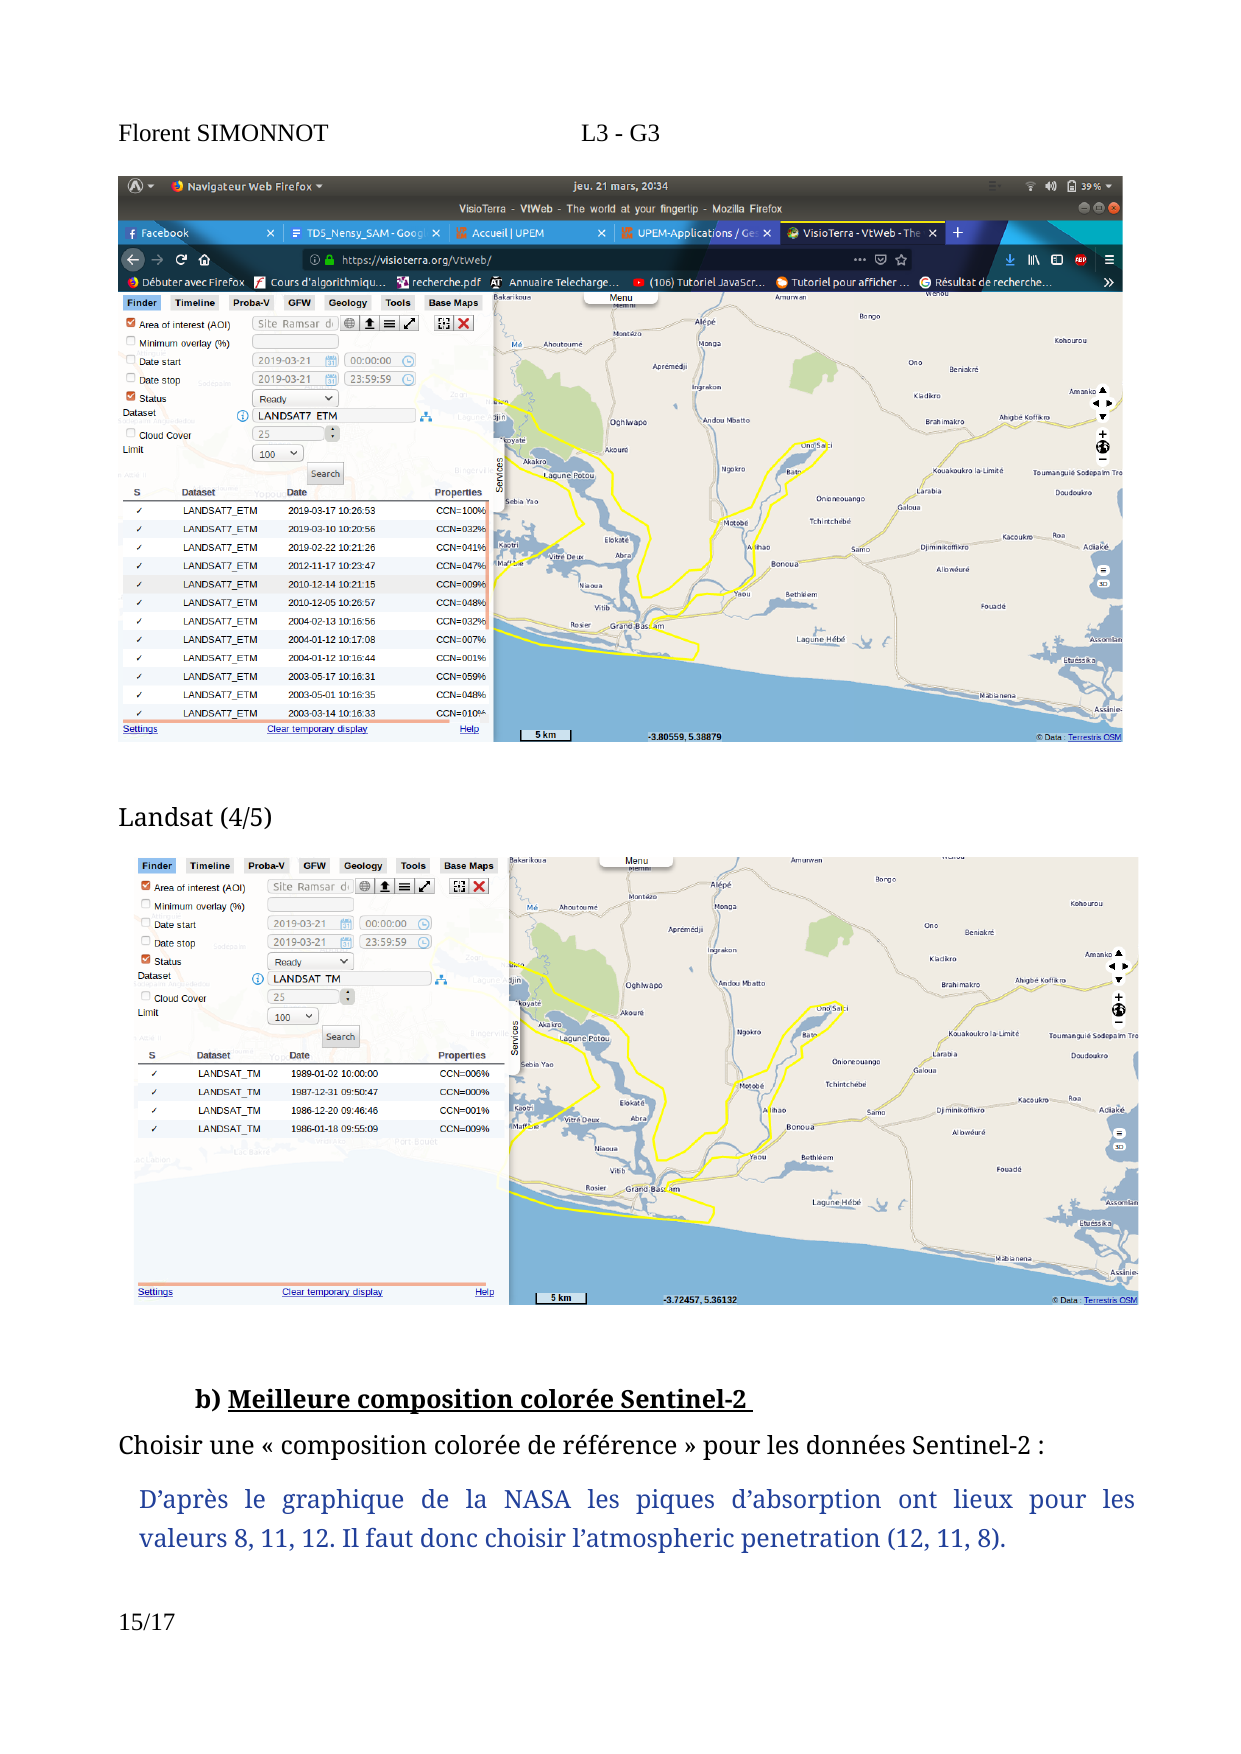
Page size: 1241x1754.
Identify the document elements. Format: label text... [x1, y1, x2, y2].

picture [118, 176, 1123, 742]
picture [133, 857, 1139, 1305]
text Choisir une « composition colorée de référence » pour les données Sentinel-2 : [118, 1428, 1123, 1462]
text Landsat (4/5) [118, 800, 1123, 834]
subtitle b) Meilleure composition colorée Sentinel-2 [195, 1381, 1123, 1415]
text D’après le graphique de la NASA les piques d’absorption ont lieux pour les valeurs 8, 11, 12. Il faut donc choisir l’atmospheric penetration (12, 11, 8). [65, 1482, 1152, 1555]
